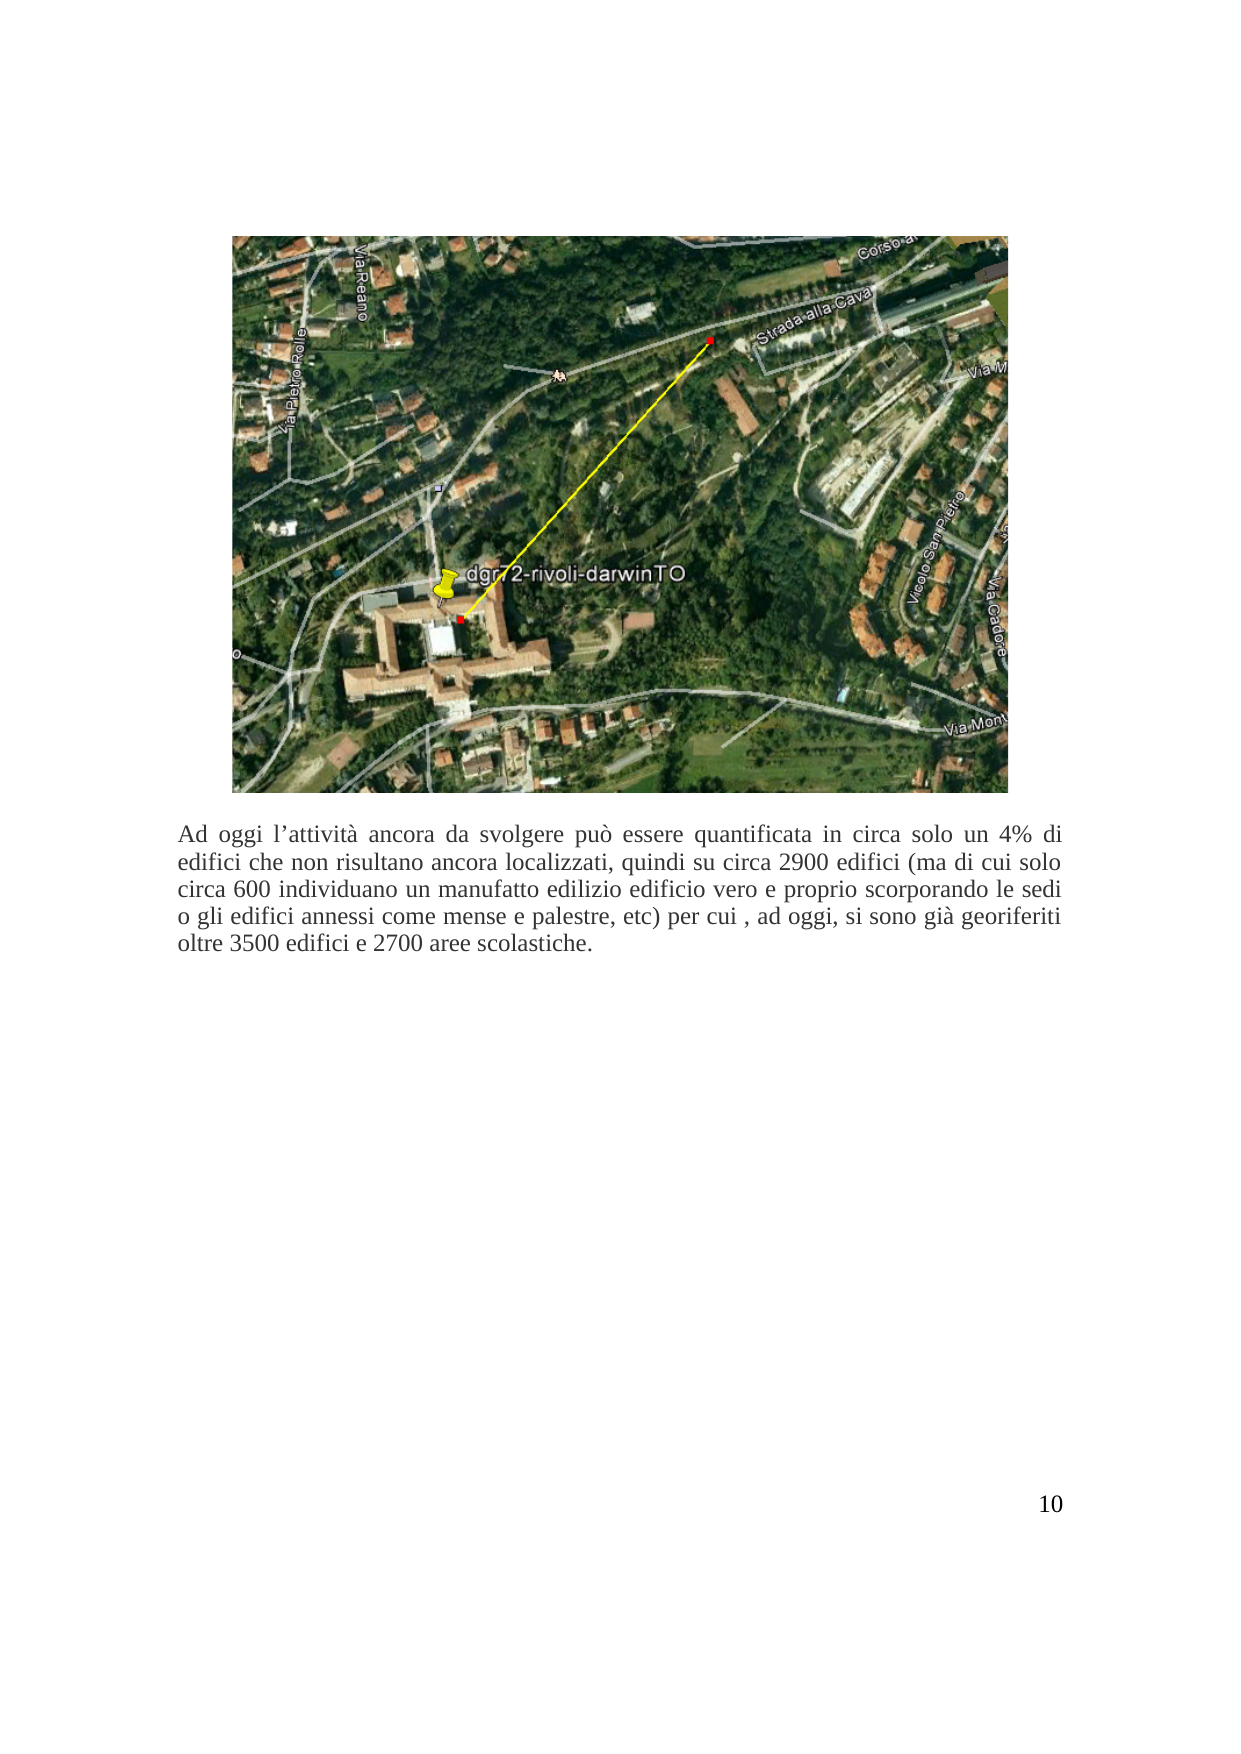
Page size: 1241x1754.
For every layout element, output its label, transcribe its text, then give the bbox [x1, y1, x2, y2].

picture [232, 236, 1009, 793]
text Ad oggi l’attività ancora da svolgere può essere quantificata in circa solo un 4% di edifici che non risultano ancora localizzati, quindi su circa 2900 edifici (ma di cui solo circa 600 individuano un manufatto edilizio edificio vero e proprio scorporando le sedi o gli edifici annessi come mense e palestre, etc) per cui , ad oggi, si sono già georiferiti oltre 3500 edifici e 2700 aree scolastiche. [177, 821, 1063, 957]
